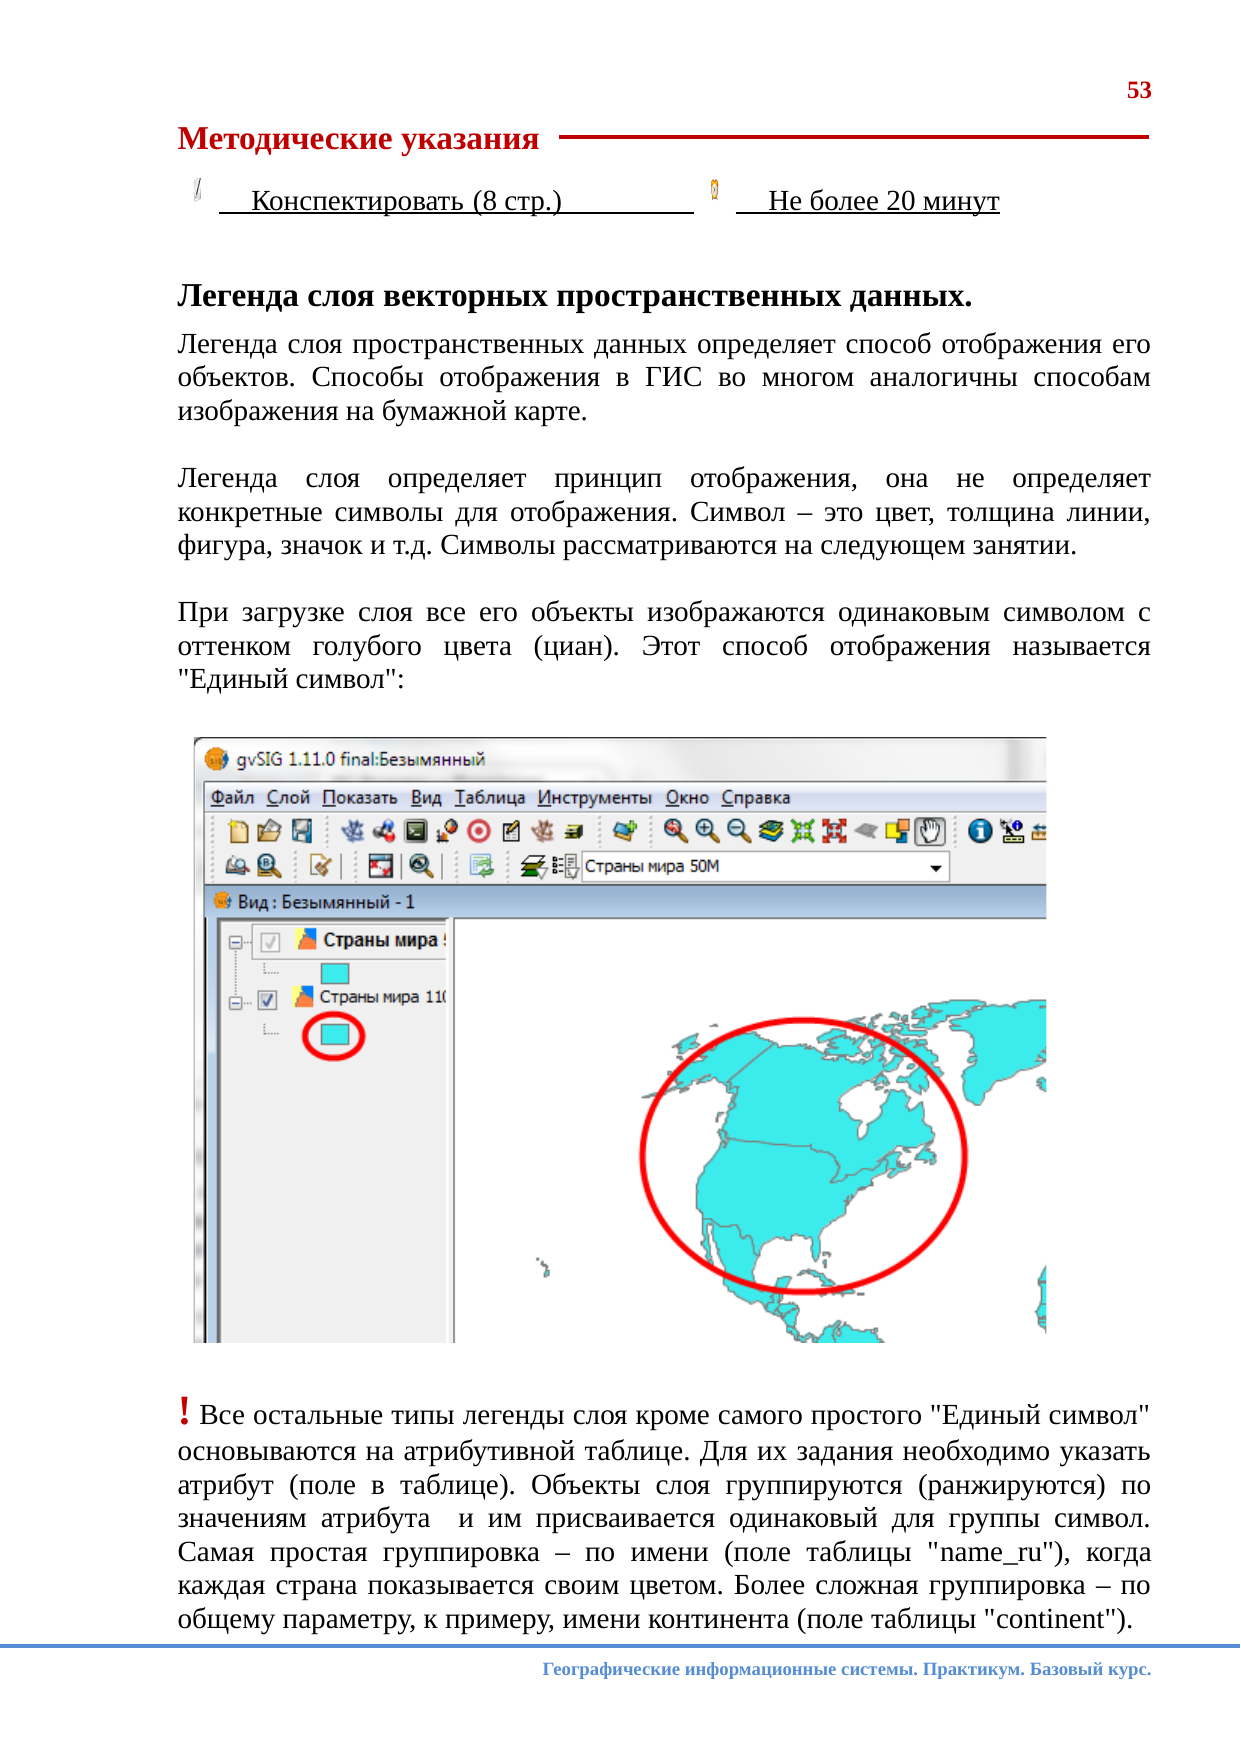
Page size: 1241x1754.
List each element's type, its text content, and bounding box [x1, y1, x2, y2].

text Конспектировать (8 стр.) Не более 20 минут [177, 169, 1152, 217]
text ! Все остальные типы легенды слоя кроме самого простого "Единый символ" основываются на атрибутивной таблице. Для их задания необходимо указать атрибут (поле в таблице). Объекты слоя группируются (ранжируются) по значениям атрибута и им присваивается одинаковый для группы символ. Самая простая группировка – по имени (поле таблицы "name_ru"), когда каждая страна показывается своим цветом. Более сложная группировка – по общему параметру, к примеру, имени континента (поле таблицы "continent"). [177, 1385, 1152, 1634]
picture [193, 178, 202, 202]
text При загрузке слоя все его объекты изображаются одинаковым символом с оттенком голубого цвета (циан). Этот способ отображения называется "Единый символ": [177, 594, 1152, 695]
text Методические указания [177, 118, 1152, 156]
picture [710, 178, 719, 202]
text Легенда слоя пространственных данных определяет способ отображения его объектов. Способы отображения в ГИС во многом аналогичны способам изображения на бумажной карте. [177, 326, 1152, 427]
picture [193, 737, 1047, 1343]
text Легенда слоя определяет принцип отображения, она не определяет конкретные символы для отображения. Символ – это цвет, толщина линии, фигура, значок и т.д. Символы рассматриваются на следующем занятии. [177, 460, 1152, 561]
text Легенда слоя векторных пространственных данных. [177, 275, 1152, 313]
